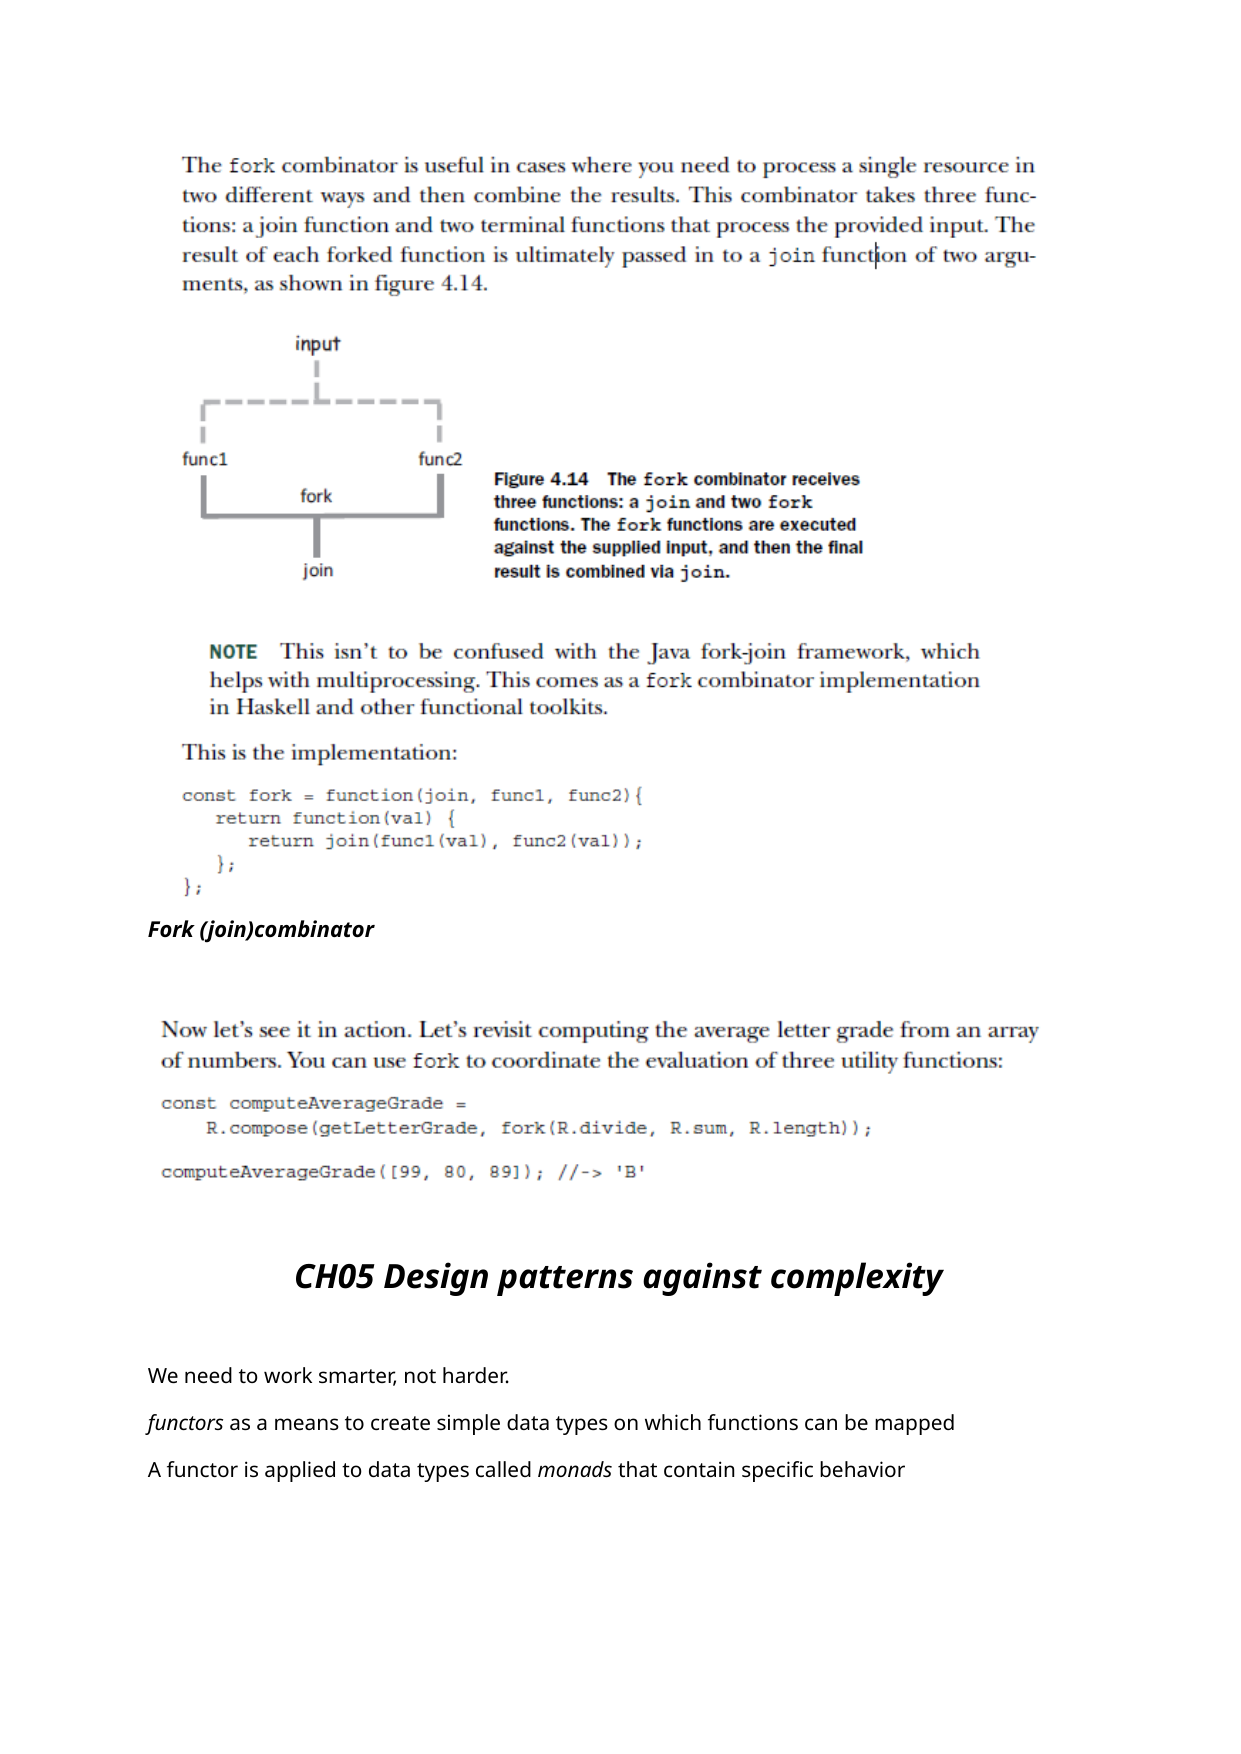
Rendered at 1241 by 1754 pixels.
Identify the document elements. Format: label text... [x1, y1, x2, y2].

text We need to work smarter, not harder. [148, 1361, 1093, 1389]
text A functor is applied to data types called monads that contain specific behavior [148, 1455, 1093, 1484]
text functors as a means to create simple data types on which functions can be mapped [148, 1408, 1093, 1437]
text Fork (join)combinator [148, 912, 1093, 944]
text CH05 Design patterns against complexity [148, 1252, 1093, 1298]
